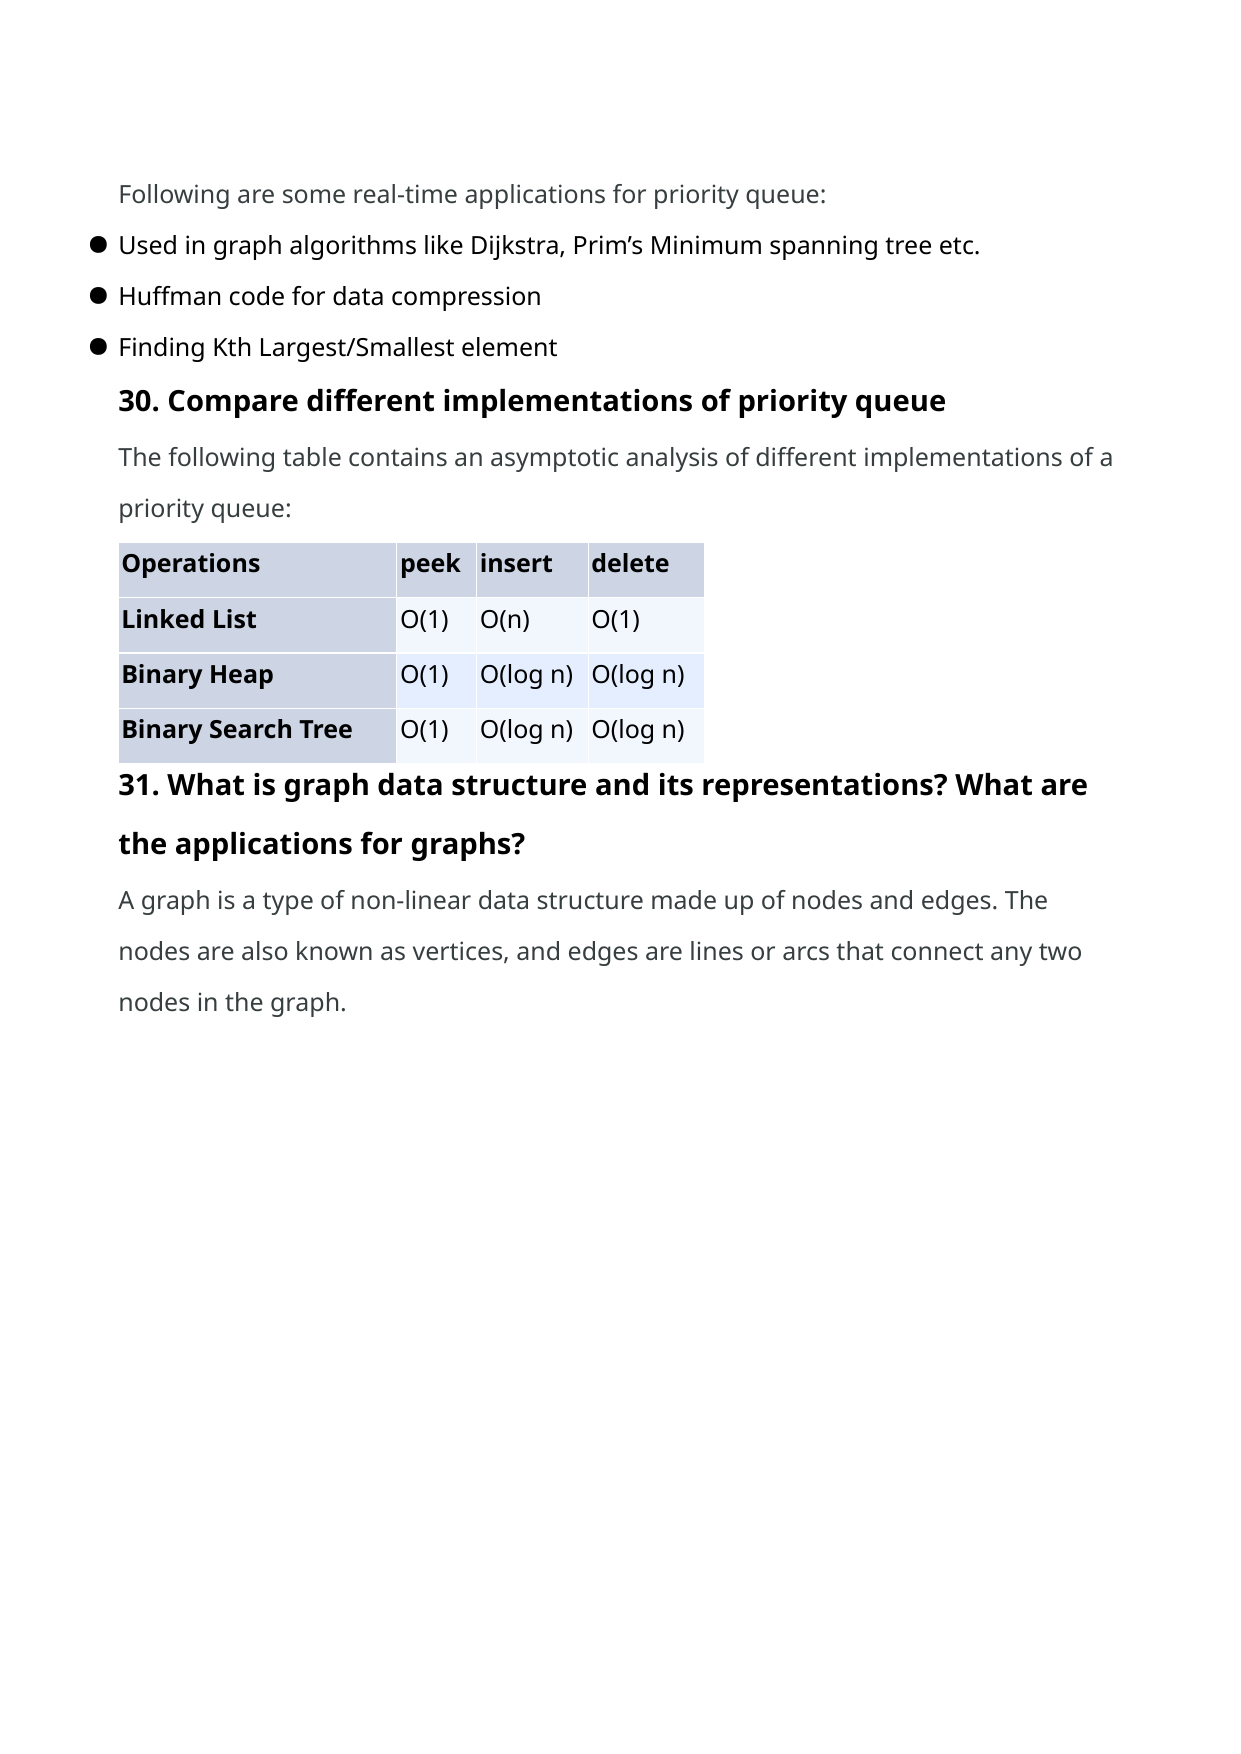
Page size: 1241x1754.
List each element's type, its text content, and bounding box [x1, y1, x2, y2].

table_cell Binary Heap [119, 654, 396, 708]
table_cell O(1) [589, 598, 704, 652]
table_cell O(log n) [589, 709, 704, 763]
table_cell O(n) [477, 598, 588, 652]
list Finding Kth Largest/Smallest element [118, 329, 1122, 363]
text The following table contains an asymptotic analysis of different implementations of a priority queue: [118, 440, 1122, 525]
subtitle 31. What is graph data structure and its representations? What are the applications for graphs? [118, 764, 1122, 863]
table_header insert [477, 543, 588, 597]
list Huffman code for data compression [118, 278, 1122, 312]
list Used in graph algorithms like Dijkstra, Prim’s Minimum spanning tree etc. [118, 227, 1122, 261]
table_cell O(1) [397, 709, 476, 763]
text A graph is a type of non-linear data structure made up of nodes and edges. The nodes are also known as vertices, and edges are lines or arcs that connect any two nodes in the graph. [118, 883, 1122, 1019]
table_header delete [589, 543, 704, 597]
table_cell O(1) [397, 598, 476, 652]
table_header Operations [119, 543, 396, 597]
table_cell O(log n) [477, 709, 588, 763]
table_cell O(log n) [589, 654, 704, 708]
table_cell O(1) [397, 654, 476, 708]
table_cell Linked List [119, 598, 396, 652]
table_header peek [397, 543, 476, 597]
text Following are some real-time applications for priority queue: [118, 176, 1122, 210]
table_cell Binary Search Tree [119, 709, 396, 763]
table_cell O(log n) [477, 654, 588, 708]
subtitle 30. Compare different implementations of priority queue [118, 381, 1122, 420]
